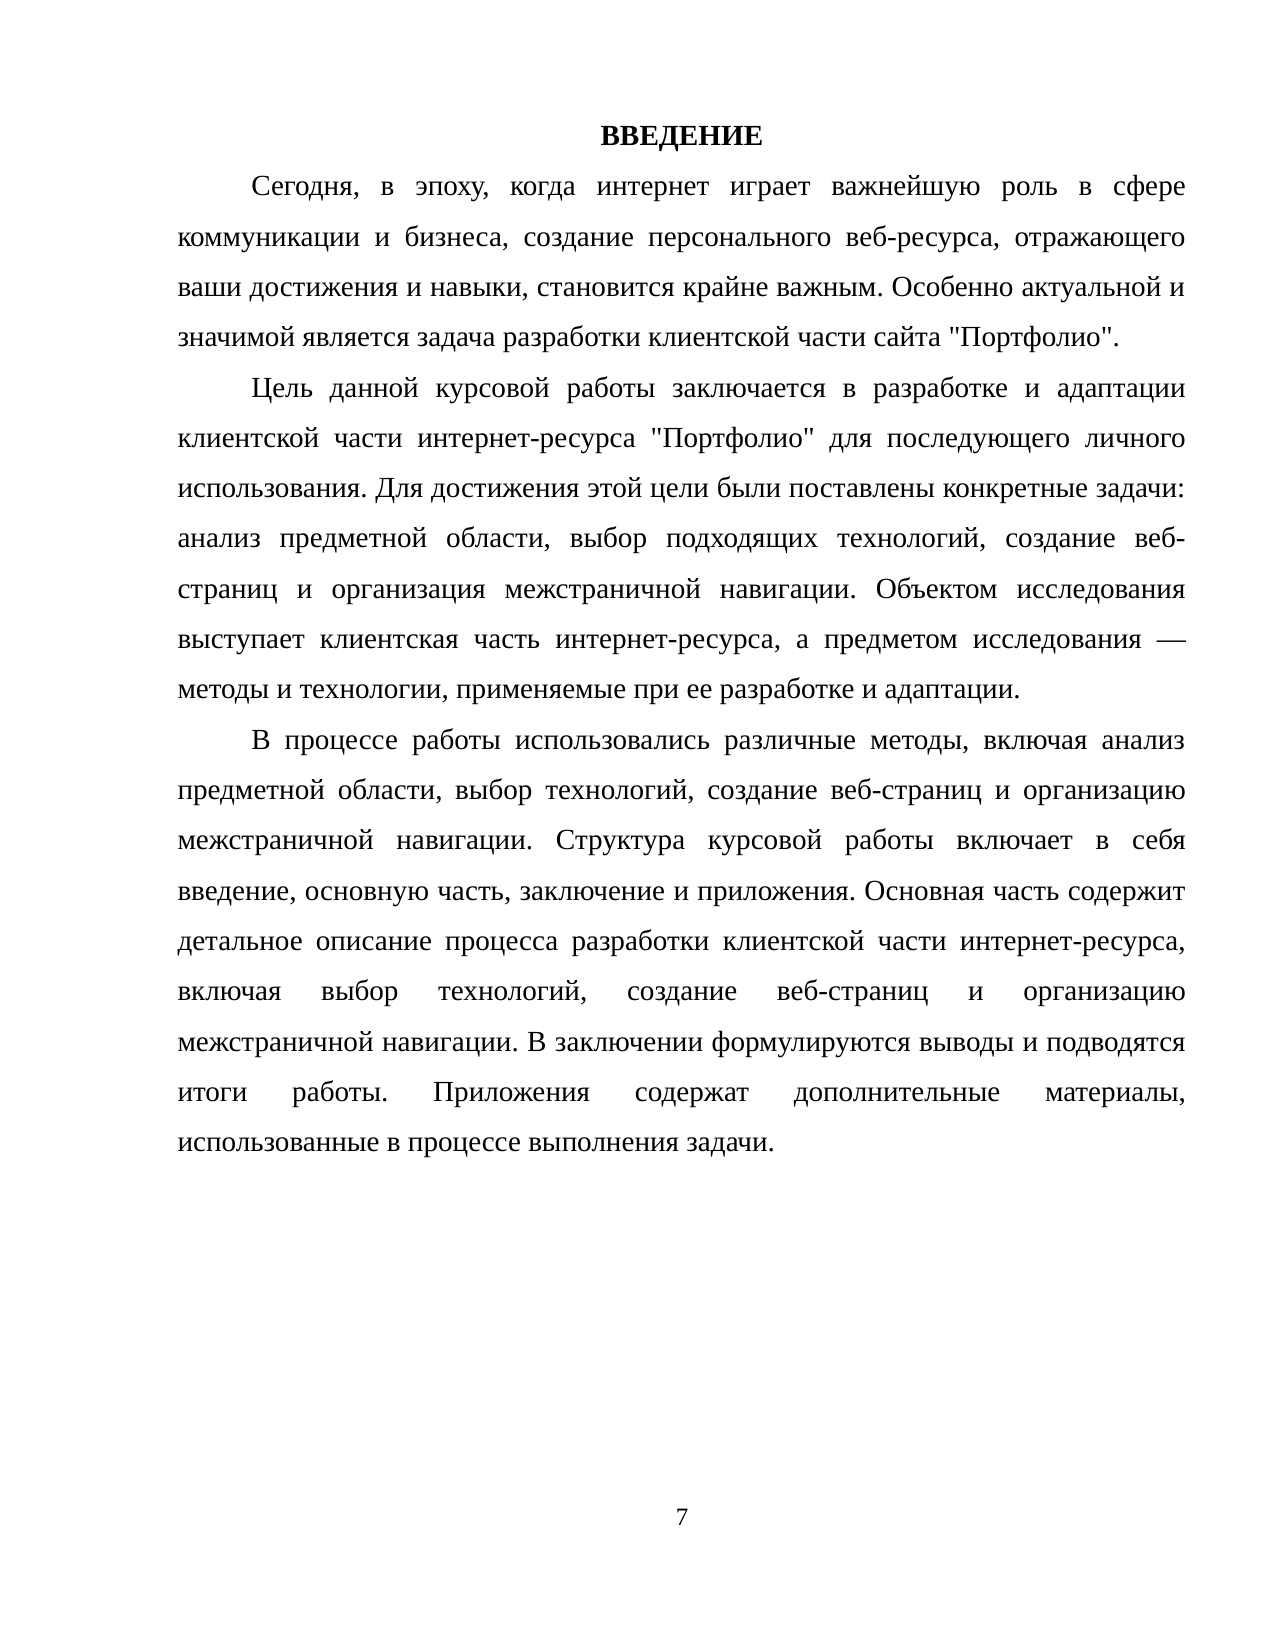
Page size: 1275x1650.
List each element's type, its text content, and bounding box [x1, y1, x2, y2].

text Цель данной курсовой работы заключается в разработке и адаптации клиентской части интернет-ресурса "Портфолио" для последующего личного использования. Для достижения этой цели были поставлены конкретные задачи: анализ предметной области, выбор подходящих технологий, создание веб-страниц и организация межстраничной навигации. Объектом исследования выступает клиентская часть интернет-ресурса, а предметом исследования — методы и технологии, применяемые при ее разработке и адаптации. [177, 370, 1186, 705]
text Сегодня, в эпоху, когда интернет играет важнейшую роль в сфере коммуникации и бизнеса, создание персонального веб-ресурса, отражающего ваши достижения и навыки, становится крайне важным. Особенно актуальной и значимой является задача разработки клиентской части сайта "Портфолио". [177, 168, 1186, 353]
text ВВЕДЕНИЕ [177, 118, 1186, 152]
text В процессе работы использовались различные методы, включая анализ предметной области, выбор технологий, создание веб-страниц и организацию межстраничной навигации. Структура курсовой работы включает в себя введение, основную часть, заключение и приложения. Основная часть содержит детальное описание процесса разработки клиентской части интернет-ресурса, включая выбор технологий, создание веб-страниц и организацию межстраничной навигации. В заключении формулируются выводы и подводятся итоги работы. Приложения содержат дополнительные материалы, использованные в процессе выполнения задачи. [177, 722, 1186, 1158]
